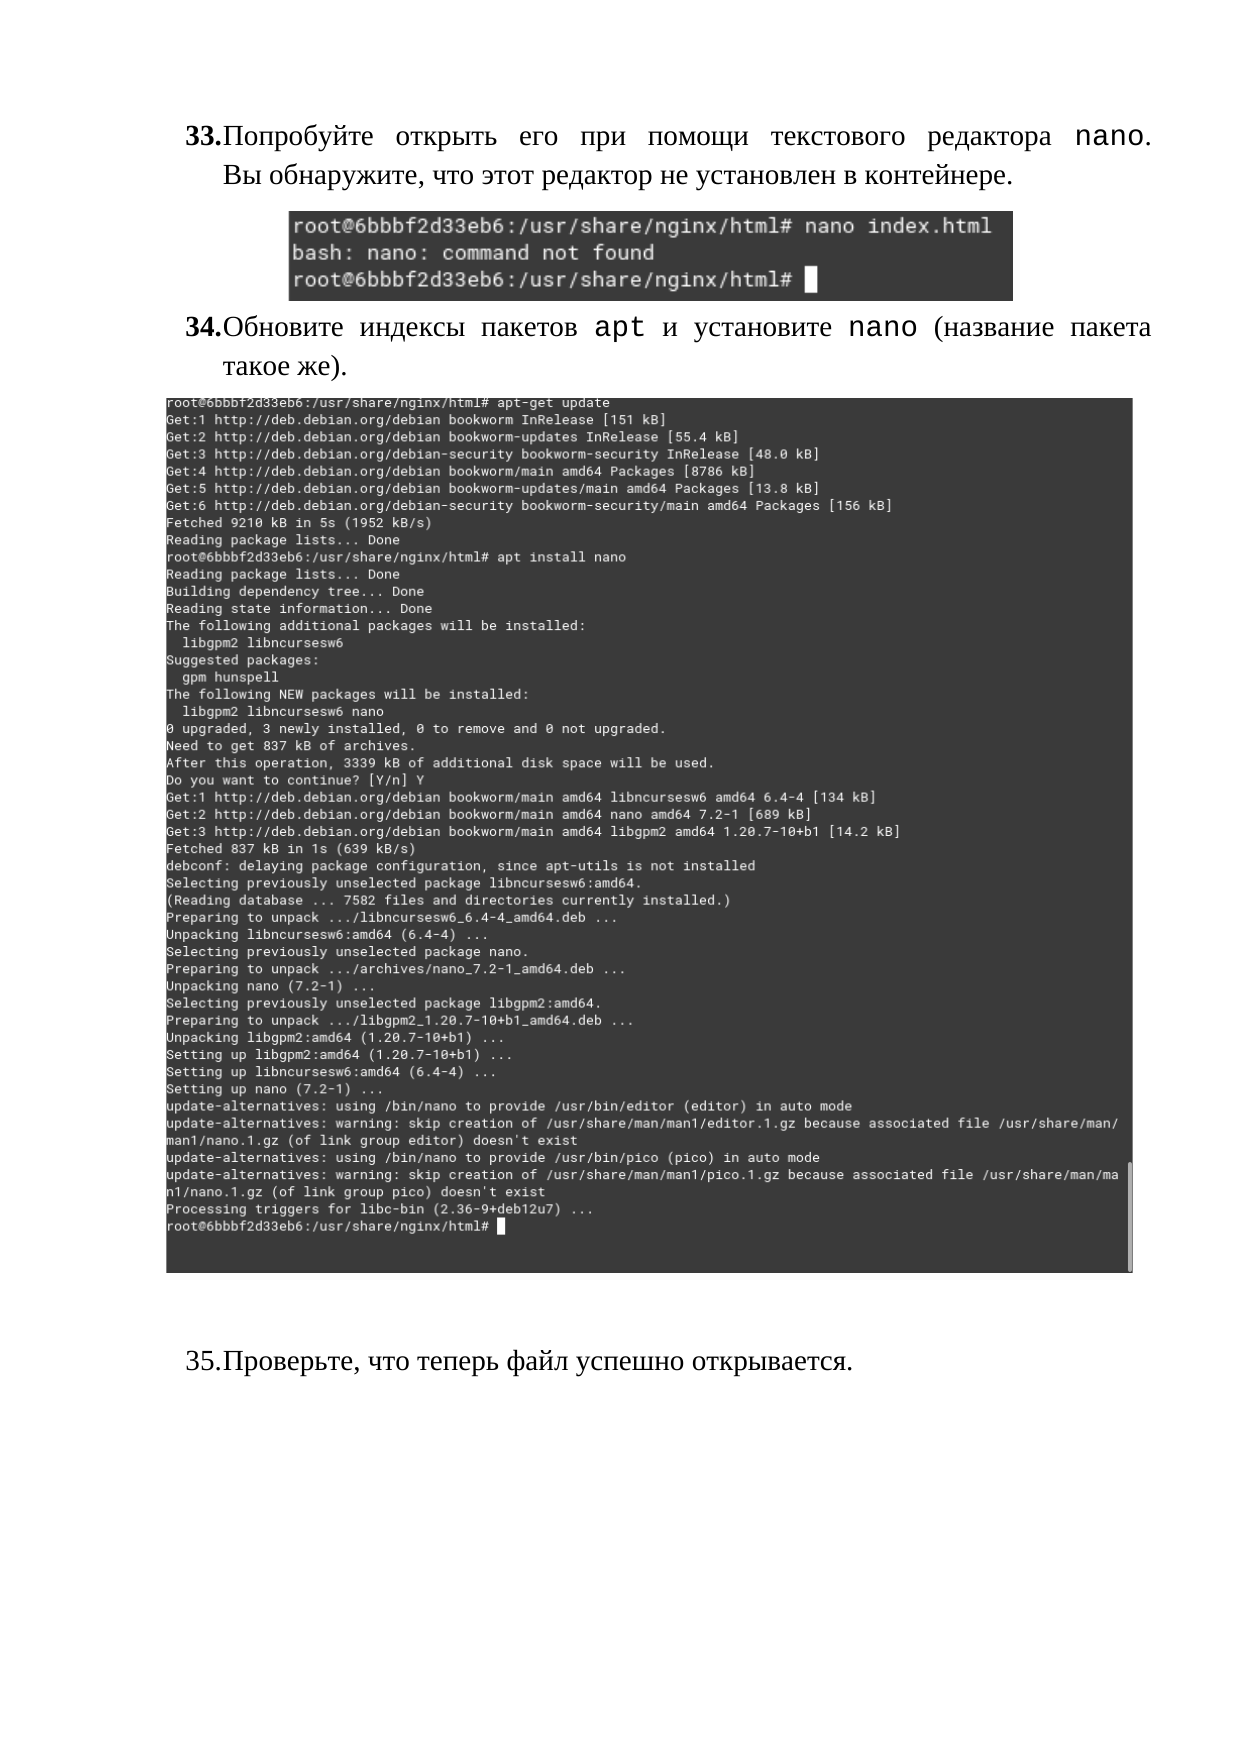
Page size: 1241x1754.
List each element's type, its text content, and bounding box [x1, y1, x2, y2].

picture [166, 398, 1133, 1273]
picture [286, 211, 1013, 301]
list Проверьте, что теперь файл успешно открывается. [185, 1343, 1152, 1377]
list Попробуйте открыть его при помощи текстового редактора nano. Вы обнаружите, что этот редактор не установлен в контейнере. [185, 118, 1152, 190]
list Обновите индексы пакетов apt и установите nano (название пакета такое же). [185, 309, 1152, 381]
